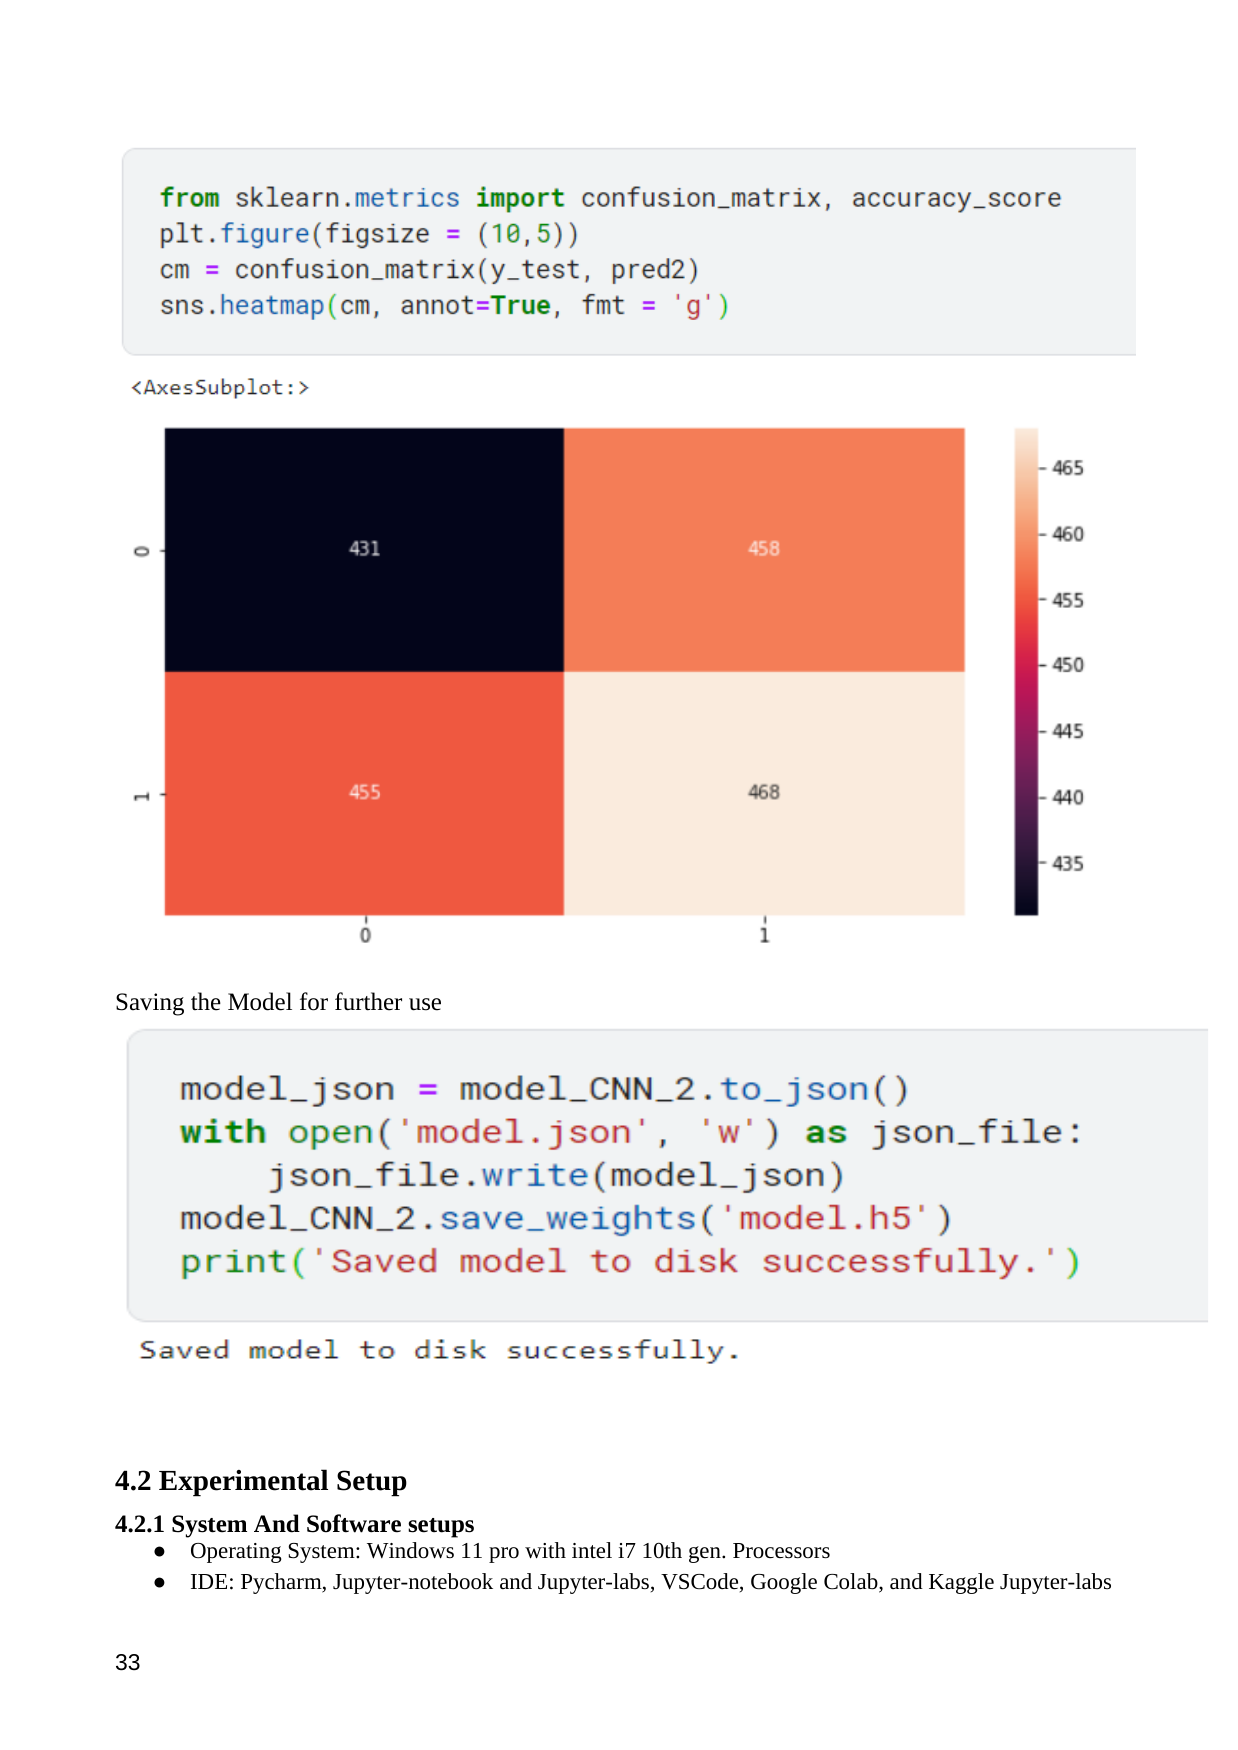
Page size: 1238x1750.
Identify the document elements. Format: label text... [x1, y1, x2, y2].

list Operating System: Windows 11 pro with intel i7 10th gen. Processors [152, 1537, 1133, 1564]
picture [115, 1019, 1209, 1376]
subtitle 4.2 Experimental Setup [115, 1463, 1133, 1496]
subtitle 4.2.1 System And Software setups [115, 1509, 1133, 1537]
list IDE: Pycharm, Jupyter-notebook and Jupyter-labs, VSCode, Google Colab, and Kaggle Jupyter-labs [152, 1568, 1133, 1594]
text Saving the Model for further use [115, 987, 1133, 1015]
picture [115, 141, 1136, 950]
